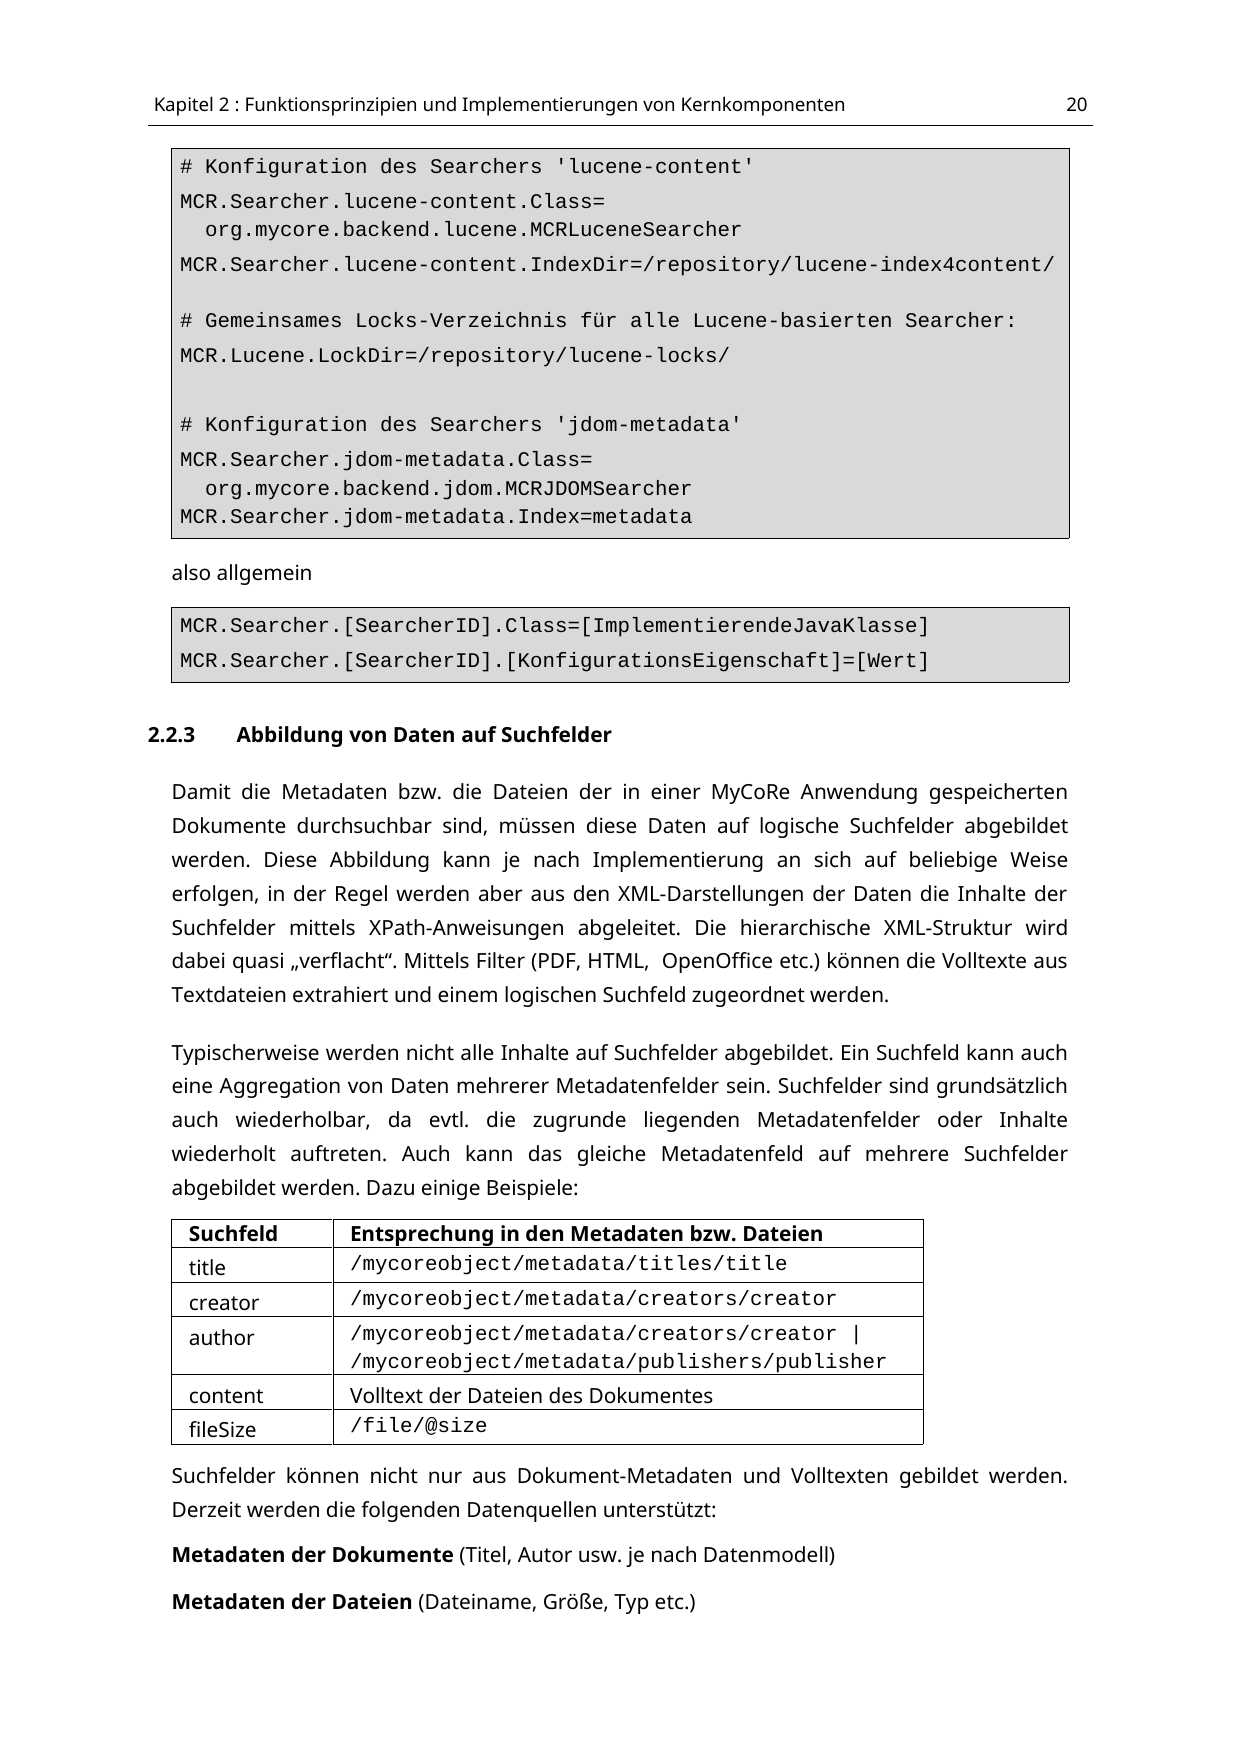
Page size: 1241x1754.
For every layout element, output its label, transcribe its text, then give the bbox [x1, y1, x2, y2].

text MCR.Searcher.[SearcherID].Class=[ImplementierendeJavaKlasse] [172, 608, 1069, 638]
text MCR.Searcher.lucene-content.Class= org.mycore.backend.lucene.MCRLuceneSearcher [172, 183, 1069, 243]
table_cell content [172, 1375, 332, 1409]
table_cell /file/@size [334, 1410, 923, 1444]
text MCR.Lucene.LockDir=/repository/lucene-locks/ [172, 337, 1069, 403]
table_header Suchfeld [172, 1220, 332, 1247]
table_cell Volltext der Dateien des Dokumentes [334, 1375, 923, 1409]
table_header Entsprechung in den Metadaten bzw. Dateien [334, 1220, 923, 1247]
text # Konfiguration des Searchers 'jdom-metadata' [172, 406, 1069, 438]
subtitle Abbildung von Daten auf Suchfelder [148, 720, 1092, 748]
text Typischerweise werden nicht alle Inhalte auf Suchfelder abgebildet. Ein Suchfeld kann auch eine Aggregation von Daten mehrerer Metadatenfelder sein. Suchfelder sind grundsätzlich auch wiederholbar, da evtl. die zugrunde liegenden Metadatenfelder oder Inhalte wiederholt auftreten. Auch kann das gleiche Metadatenfeld auf mehrere Suchfelder abgebildet werden. Dazu einige Beispiele: [171, 1038, 1069, 1201]
text Metadaten der Dokumente (Titel, Autor usw. je nach Datenmodell) [171, 1541, 1069, 1569]
text Metadaten der Dateien (Dateiname, Größe, Typ etc.) [171, 1587, 1069, 1615]
text MCR.Searcher.lucene-content.IndexDir=/repository/lucene-index4content/ # Gemeinsames Locks-Verzeichnis für alle Lucene-basierten Searcher: [172, 246, 1069, 334]
table_cell fileSize [172, 1410, 332, 1444]
text MCR.Searcher.jdom-metadata.Class= org.mycore.backend.jdom.MCRJDOMSearcher MCR.Searcher.jdom-metadata.Index=metadata [172, 441, 1069, 538]
table_cell author [172, 1317, 332, 1374]
table_cell creator [172, 1283, 332, 1316]
text # Konfiguration des Searchers 'lucene-content' [172, 149, 1069, 179]
table_cell title [172, 1248, 332, 1282]
text Damit die Metadaten bzw. die Dateien der in einer MyCoRe Anwendung gespeicherten Dokumente durchsuchbar sind, müssen diese Daten auf logische Suchfelder abgebildet werden. Diese Abbildung kann je nach Implementierung an sich auf beliebige Weise erfolgen, in der Regel werden aber aus den XML-Darstellungen der Daten die Inhalte der Suchfelder mittels XPath-Anweisungen abgeleitet. Die hierarchische XML-Struktur wird dabei quasi „verflacht“. Mittels Filter (PDF, HTML, OpenOffice etc.) können die Volltexte aus Textdateien extrahiert und einem logischen Suchfeld zugeordnet werden. [171, 777, 1069, 1009]
text Suchfelder können nicht nur aus Dokument-Metadaten und Volltexten gebildet werden. Derzeit werden die folgenden Datenquellen unterstützt: [171, 1461, 1069, 1523]
text MCR.Searcher.[SearcherID].[KonfigurationsEigenschaft]=[Wert] [172, 642, 1069, 682]
table_cell /mycoreobject/metadata/titles/title [334, 1248, 923, 1282]
table_cell /mycoreobject/metadata/creators/creator [334, 1283, 923, 1316]
text also allgemein [171, 558, 1069, 586]
table_cell /mycoreobject/metadata/creators/creator | /mycoreobject/metadata/publishers/publisher [334, 1317, 923, 1374]
